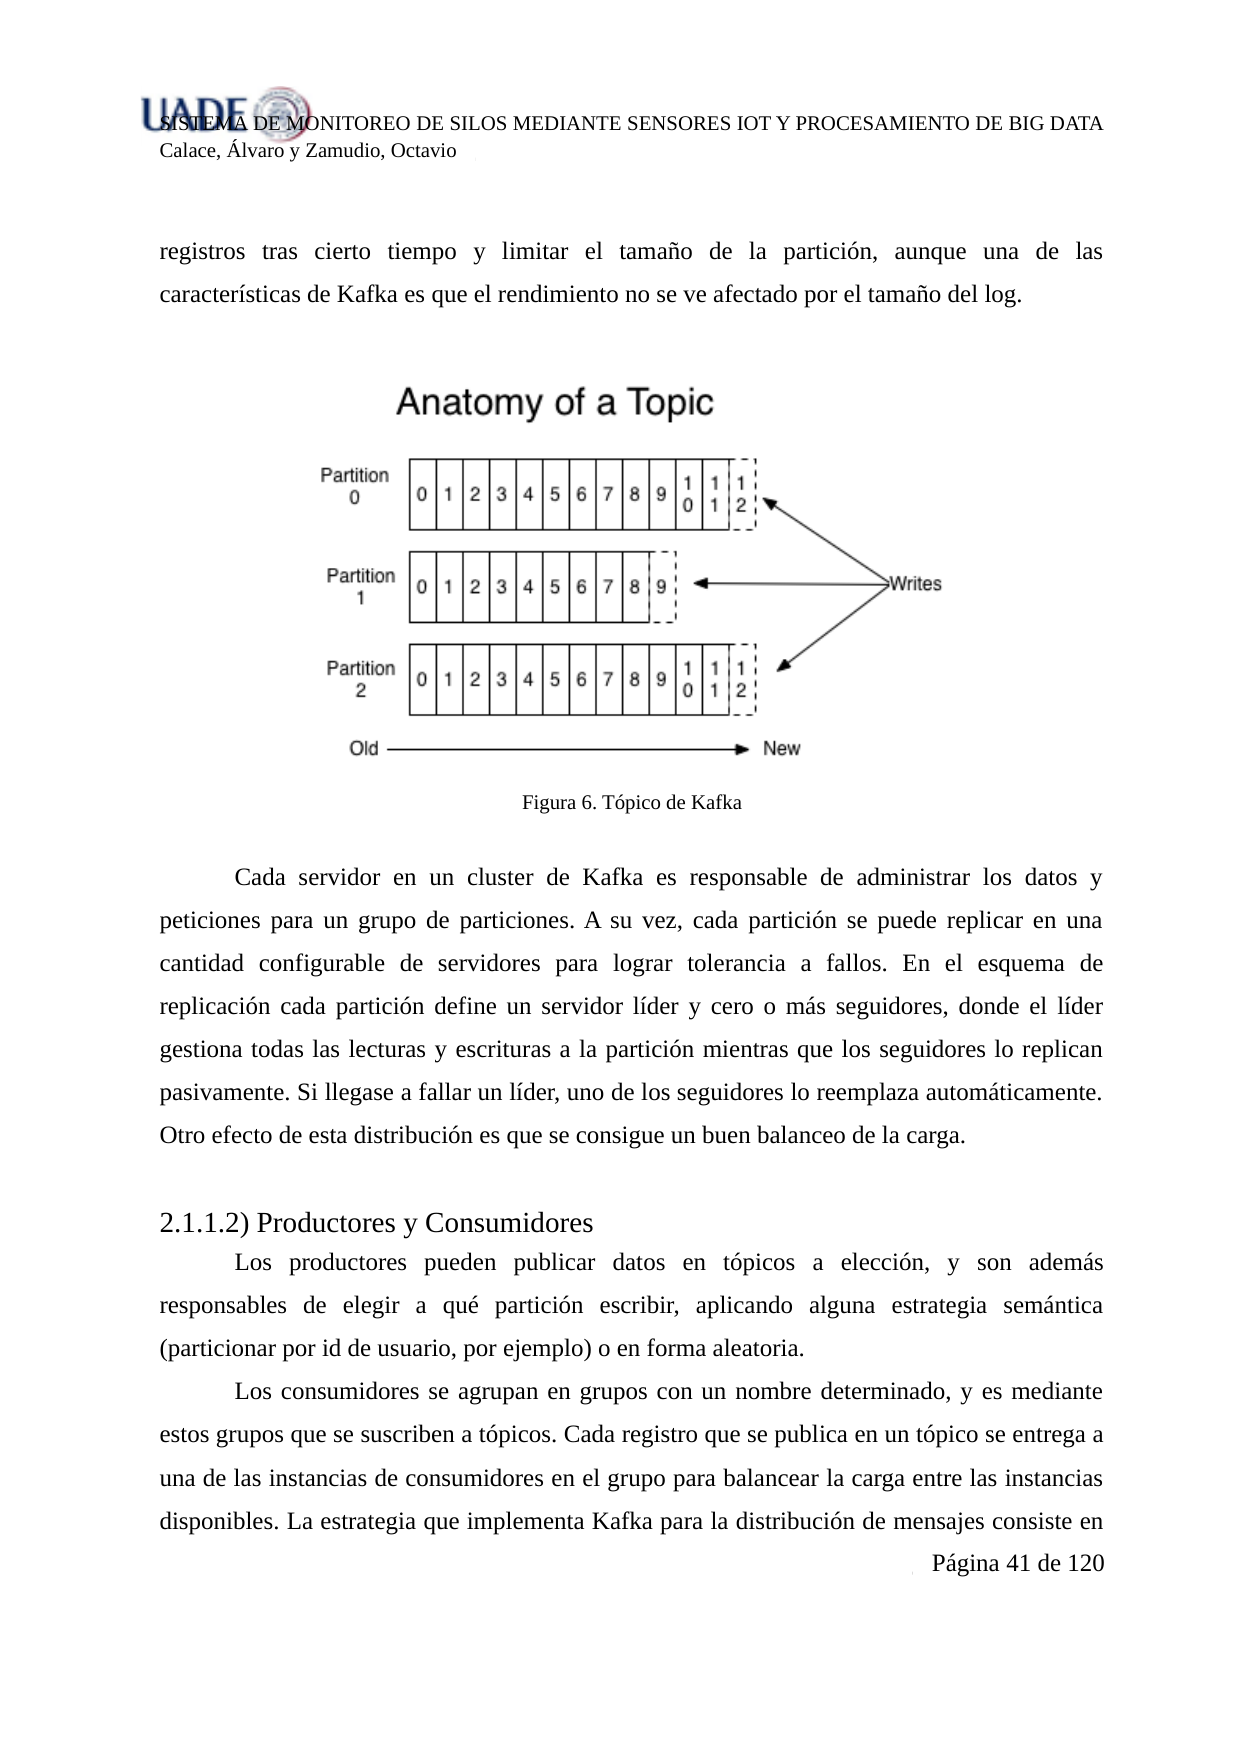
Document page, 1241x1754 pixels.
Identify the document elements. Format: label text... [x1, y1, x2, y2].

text Los productores pueden publicar datos en tópicos a elección, y son además responsables de elegir a qué partición escribir, aplicando alguna estrategia semántica (particionar por id de usuario, por ejemplo) o en forma aleatoria. [159, 1247, 1104, 1362]
text Cada servidor en un cluster de Kafka es responsable de administrar los datos y peticiones para un grupo de particiones. A su vez, cada partición se puede replicar en una cantidad configurable de servidores para lograr tolerancia a fallos. En el esquema de replicación cada partición define un servidor líder y cero o más seguidores, donde el líder gestiona todas las lecturas y escrituras a la partición mientras que los seguidores lo replican pasivamente. Si llegase a fallar un líder, uno de los seguidores lo reemplaza automáticamente. Otro efecto de esta distribución es que se consigue un buen balanceo de la carga. [159, 862, 1104, 1149]
picture [307, 364, 957, 782]
subtitle 2.1.1.2) Productores y Consumidores [159, 1205, 1104, 1239]
text registros tras cierto tiempo y limitar el tamaño de la partición, aunque una de las características de Kafka es que el rendimiento no se ve afectado por el tamaño del log. [159, 236, 1104, 308]
picture [140, 86, 314, 146]
text Los consumidores se agrupan en grupos con un nombre determinado, y es mediante estos grupos que se suscriben a tópicos. Cada registro que se publica en un tópico se entrega a una de las instancias de consumidores en el grupo para balancear la carga entre las instancias disponibles. La estrategia que implementa Kafka para la distribución de mensajes consiste en [159, 1376, 1104, 1534]
text Figura 6. Tópico de Kafka [159, 789, 1104, 814]
